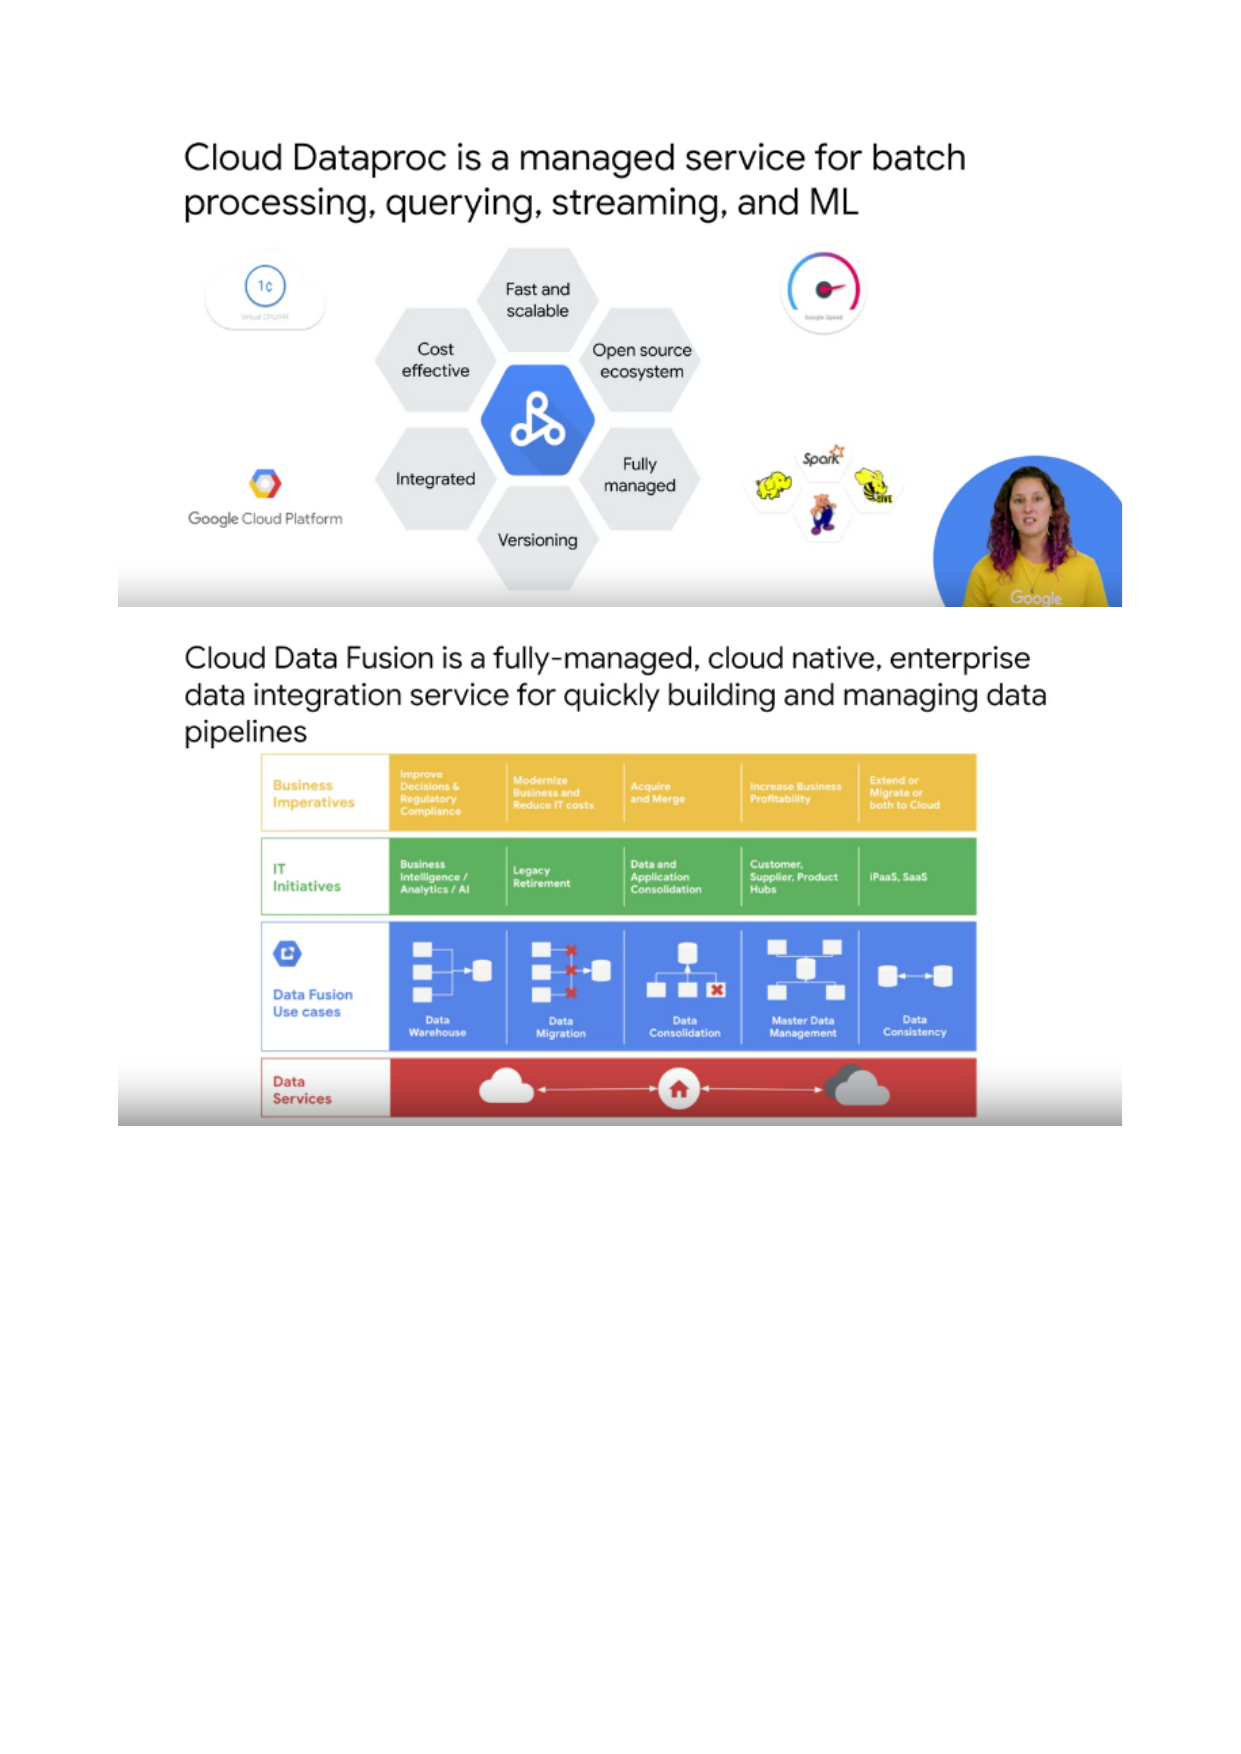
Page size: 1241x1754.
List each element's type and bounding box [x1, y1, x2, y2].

picture [118, 118, 1123, 607]
picture [118, 635, 1123, 1126]
